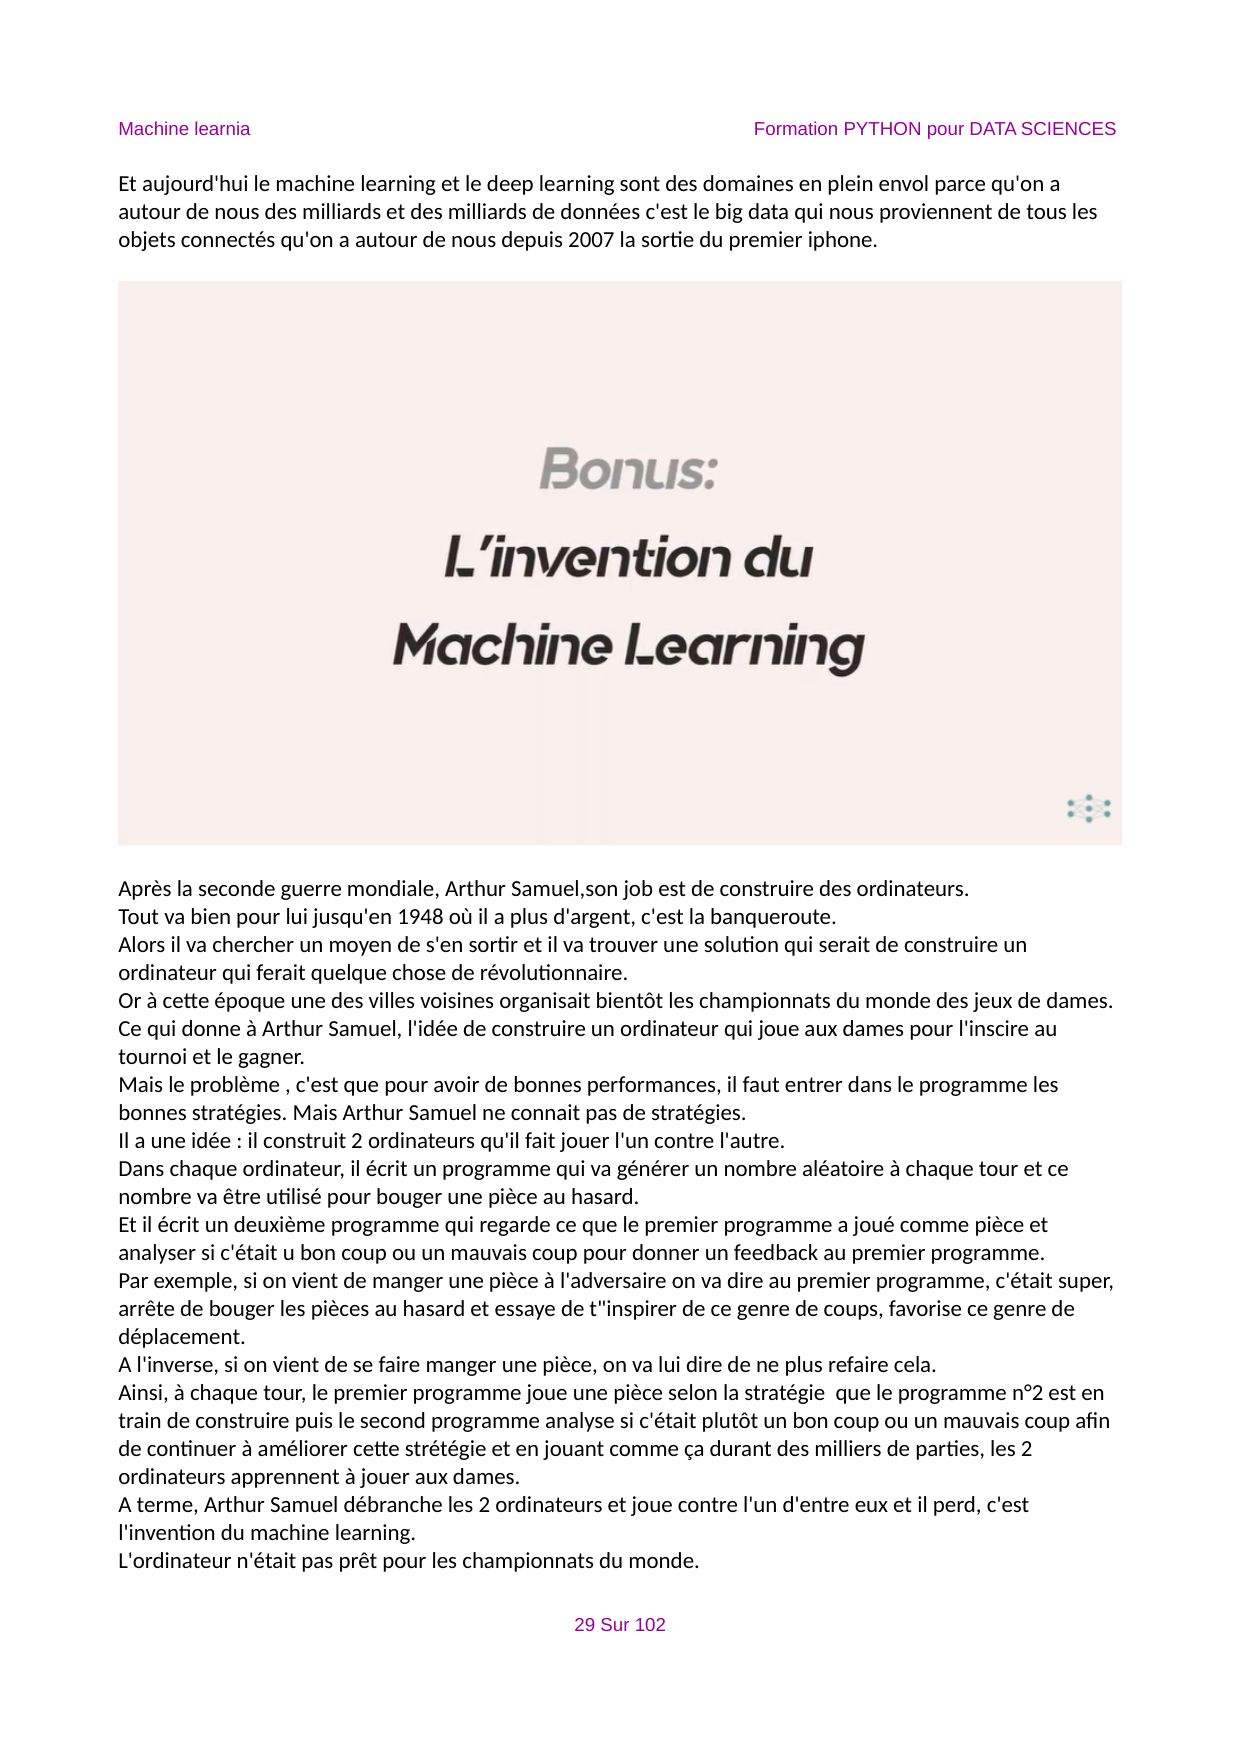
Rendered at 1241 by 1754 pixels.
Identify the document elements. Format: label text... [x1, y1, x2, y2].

text Alors il va chercher un moyen de s'en sortir et il va trouver une solution qui serait de construire un ordinateur qui ferait quelque chose de révolutionnaire. Or à cette époque une des villes voisines organisait bientôt les championnats du monde des jeux de dames. [118, 930, 1122, 1014]
text A terme, Arthur Samuel débranche les 2 ordinateurs et joue contre l'un d'entre eux et il perd, c'est l'invention du machine learning. [118, 1490, 1122, 1546]
text A l'inverse, si on vient de se faire manger une pièce, on va lui dire de ne plus refaire cela. [118, 1350, 1122, 1378]
text Mais le problème , c'est que pour avoir de bonnes performances, il faut entrer dans le programme les bonnes stratégies. Mais Arthur Samuel ne connait pas de stratégies. [118, 1070, 1122, 1126]
text Après la seconde guerre mondiale, Arthur Samuel,son job est de construire des ordinateurs. [118, 874, 1122, 902]
text Ainsi, à chaque tour, le premier programme joue une pièce selon la stratégie que le programme n°2 est en train de construire puis le second programme analyse si c'était plutôt un bon coup ou un mauvais coup afin de continuer à améliorer cette strétégie et en jouant comme ça durant des milliers de parties, les 2 ordinateurs apprennent à jouer aux dames. [118, 1378, 1122, 1490]
picture [118, 281, 1122, 846]
text L'ordinateur n'était pas prêt pour les championnats du monde. [118, 1546, 1122, 1574]
text Par exemple, si on vient de manger une pièce à l'adversaire on va dire au premier programme, c'était super, arrête de bouger les pièces au hasard et essaye de t"inspirer de ce genre de coups, favorise ce genre de déplacement. [118, 1266, 1122, 1350]
text Et il écrit un deuxième programme qui regarde ce que le premier programme a joué comme pièce et analyser si c'était u bon coup ou un mauvais coup pour donner un feedback au premier programme. [118, 1210, 1122, 1266]
text Il a une idée : il construit 2 ordinateurs qu'il fait jouer l'un contre l'autre. Dans chaque ordinateur, il écrit un programme qui va générer un nombre aléatoire à chaque tour et ce nombre va être utilisé pour bouger une pièce au hasard. [118, 1126, 1122, 1210]
text Tout va bien pour lui jusqu'en 1948 où il a plus d'argent, c'est la banqueroute. [118, 902, 1122, 930]
text Ce qui donne à Arthur Samuel, l'idée de construire un ordinateur qui joue aux dames pour l'inscire au tournoi et le gagner. [118, 1014, 1122, 1070]
text Et aujourd'hui le machine learning et le deep learning sont des domaines en plein envol parce qu'on a autour de nous des milliards et des milliards de données c'est le big data qui nous proviennent de tous les objets connectés qu'on a autour de nous depuis 2007 la sortie du premier iphone. [118, 169, 1122, 253]
